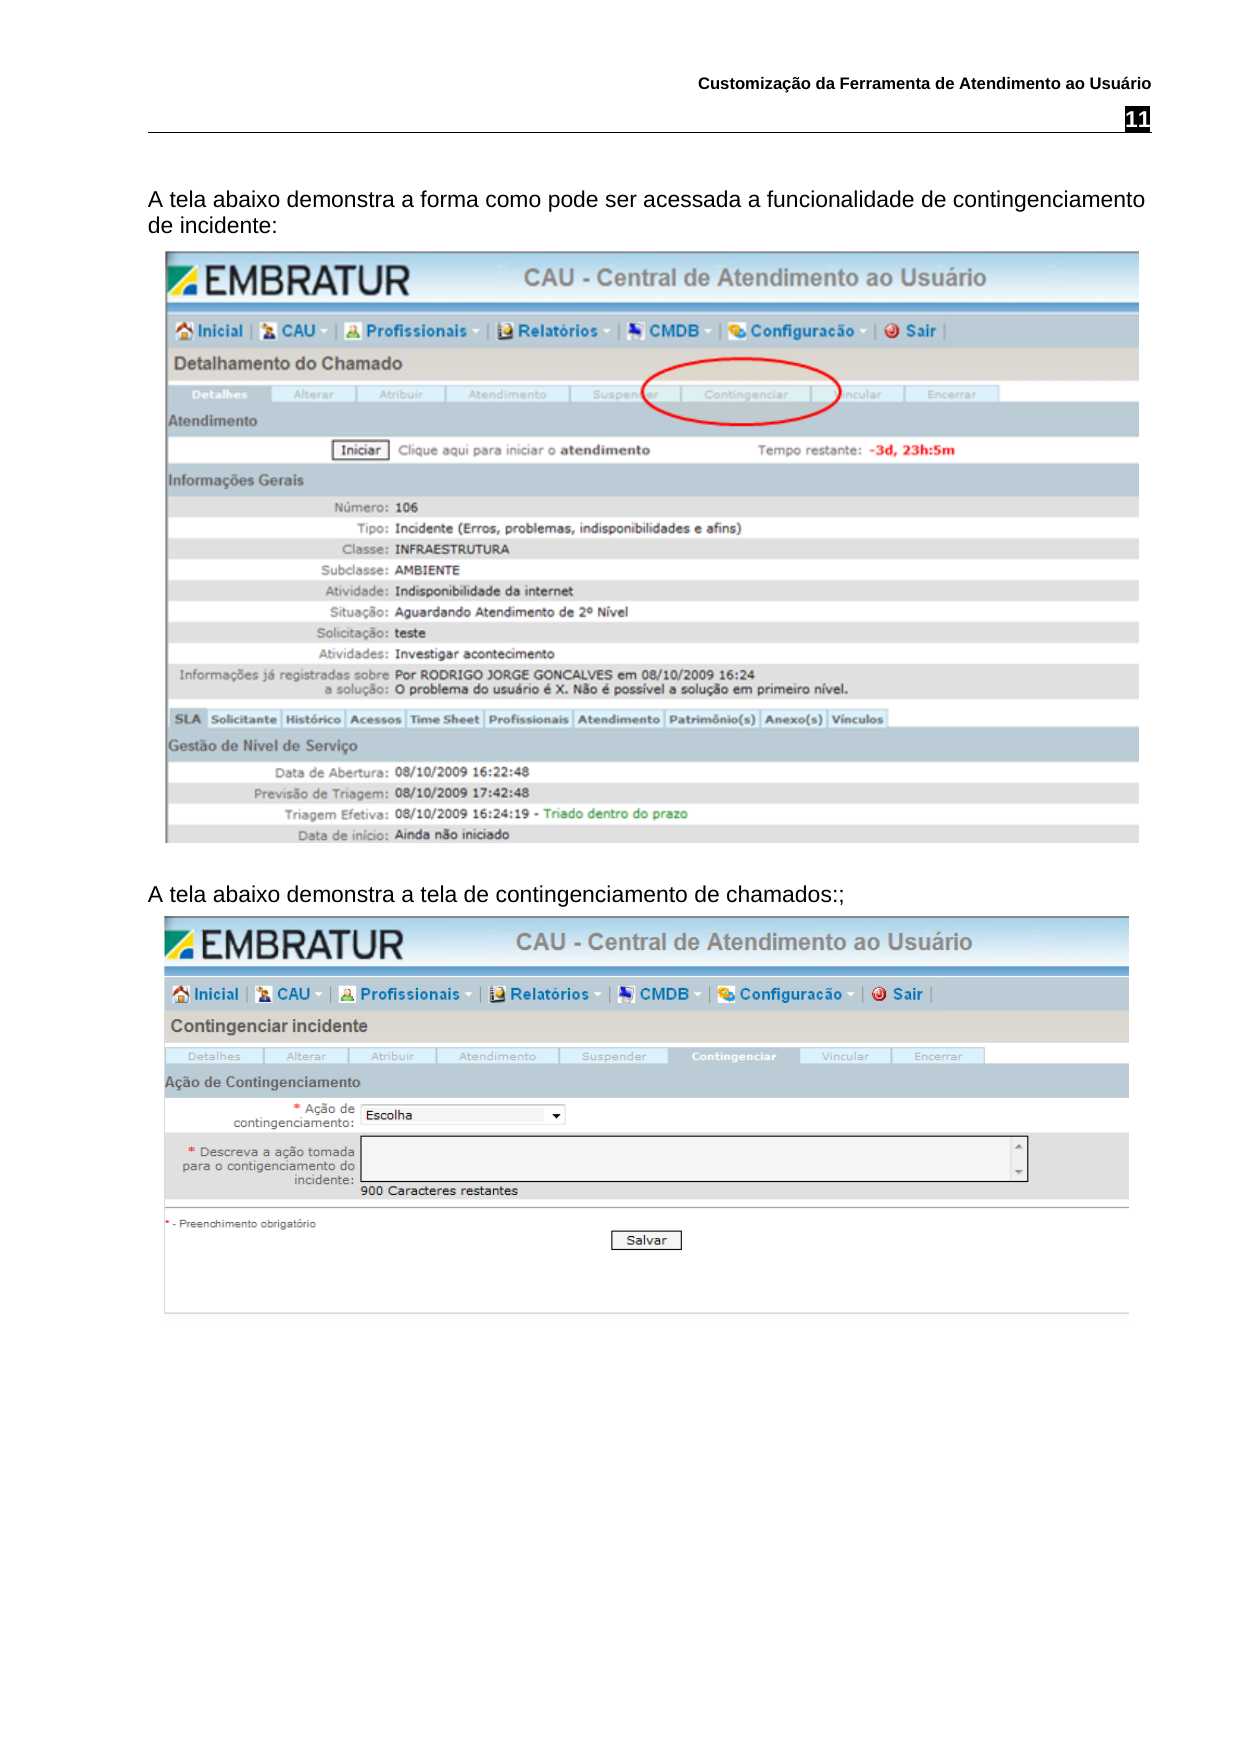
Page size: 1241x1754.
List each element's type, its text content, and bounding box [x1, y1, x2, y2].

text A tela abaixo demonstra a forma como pode ser acessada a funcionalidade de contingenciamento de incidente: [148, 186, 1152, 238]
picture [164, 247, 1139, 843]
text A tela abaixo demonstra a tela de contingenciamento de chamados:; [148, 881, 1152, 907]
picture [164, 916, 1129, 1321]
